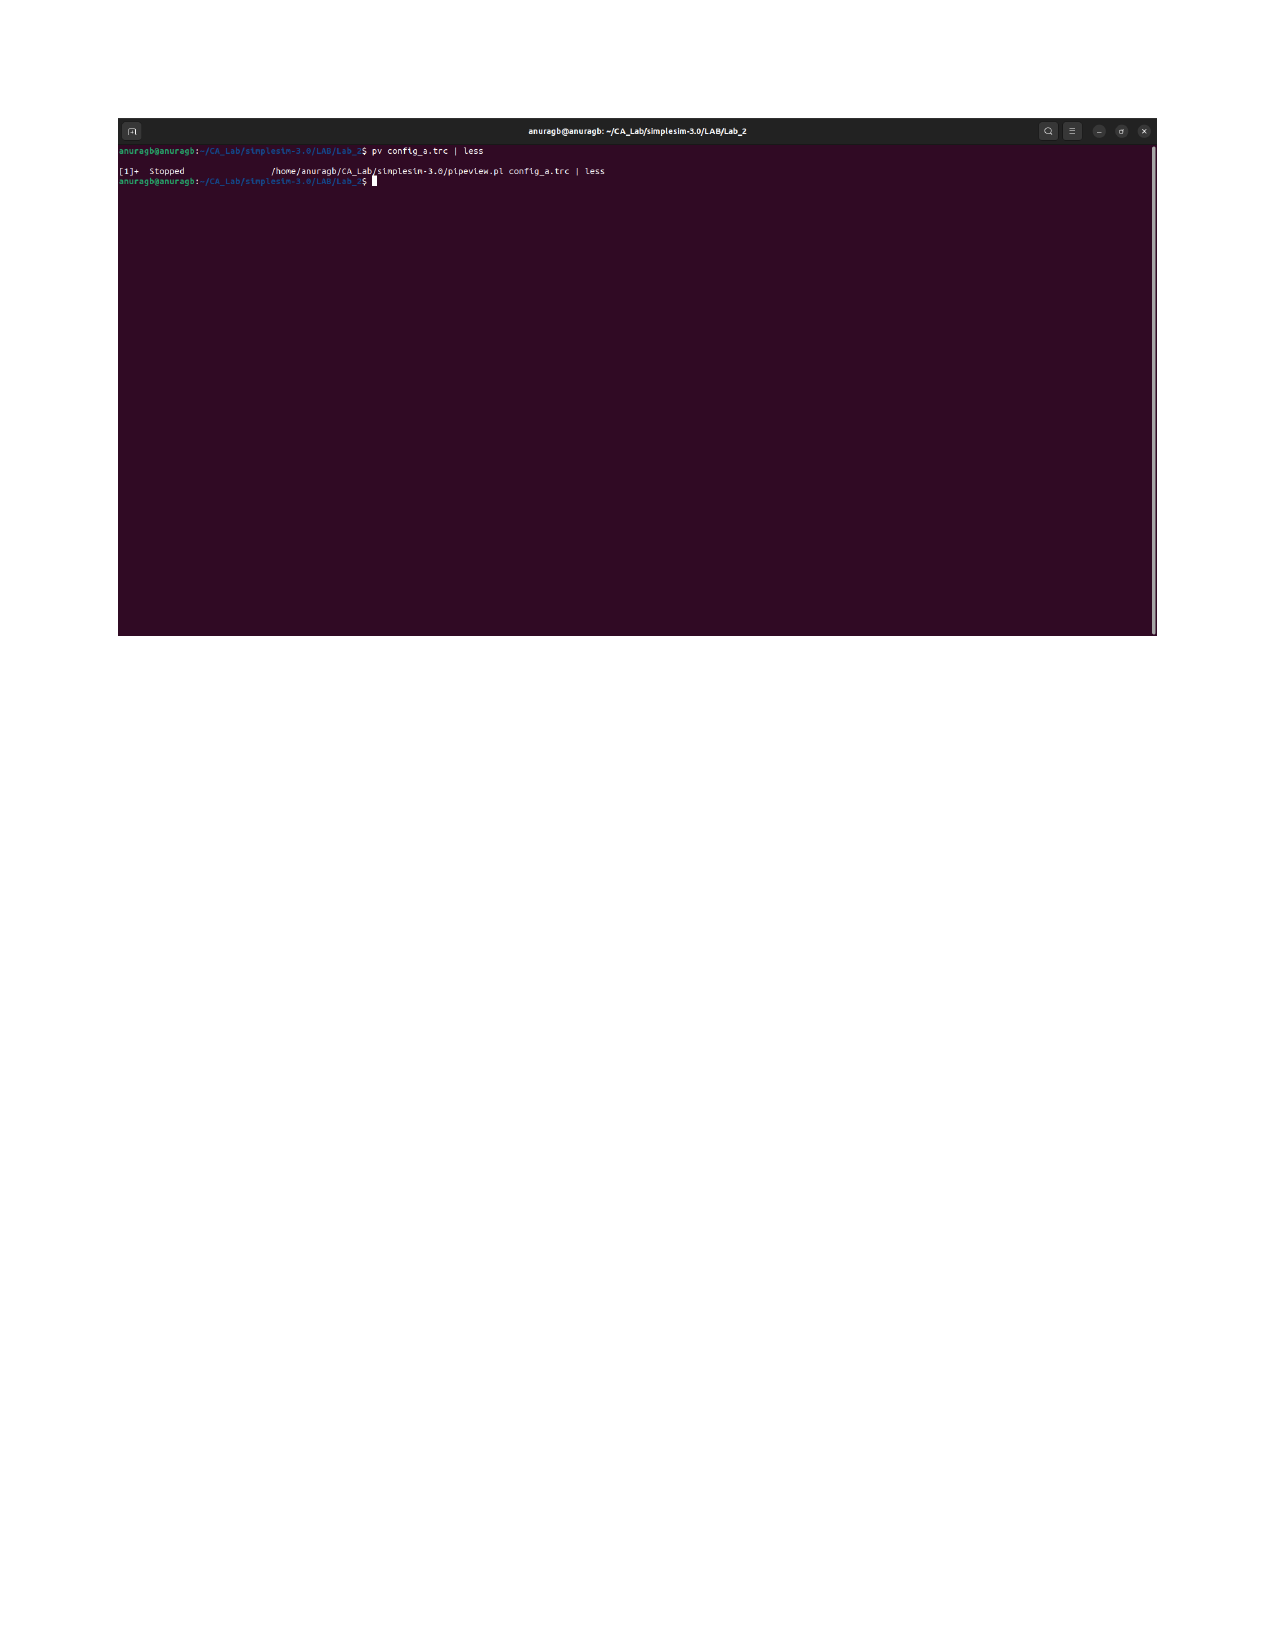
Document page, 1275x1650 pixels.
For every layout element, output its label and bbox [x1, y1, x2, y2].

picture [118, 118, 1157, 636]
